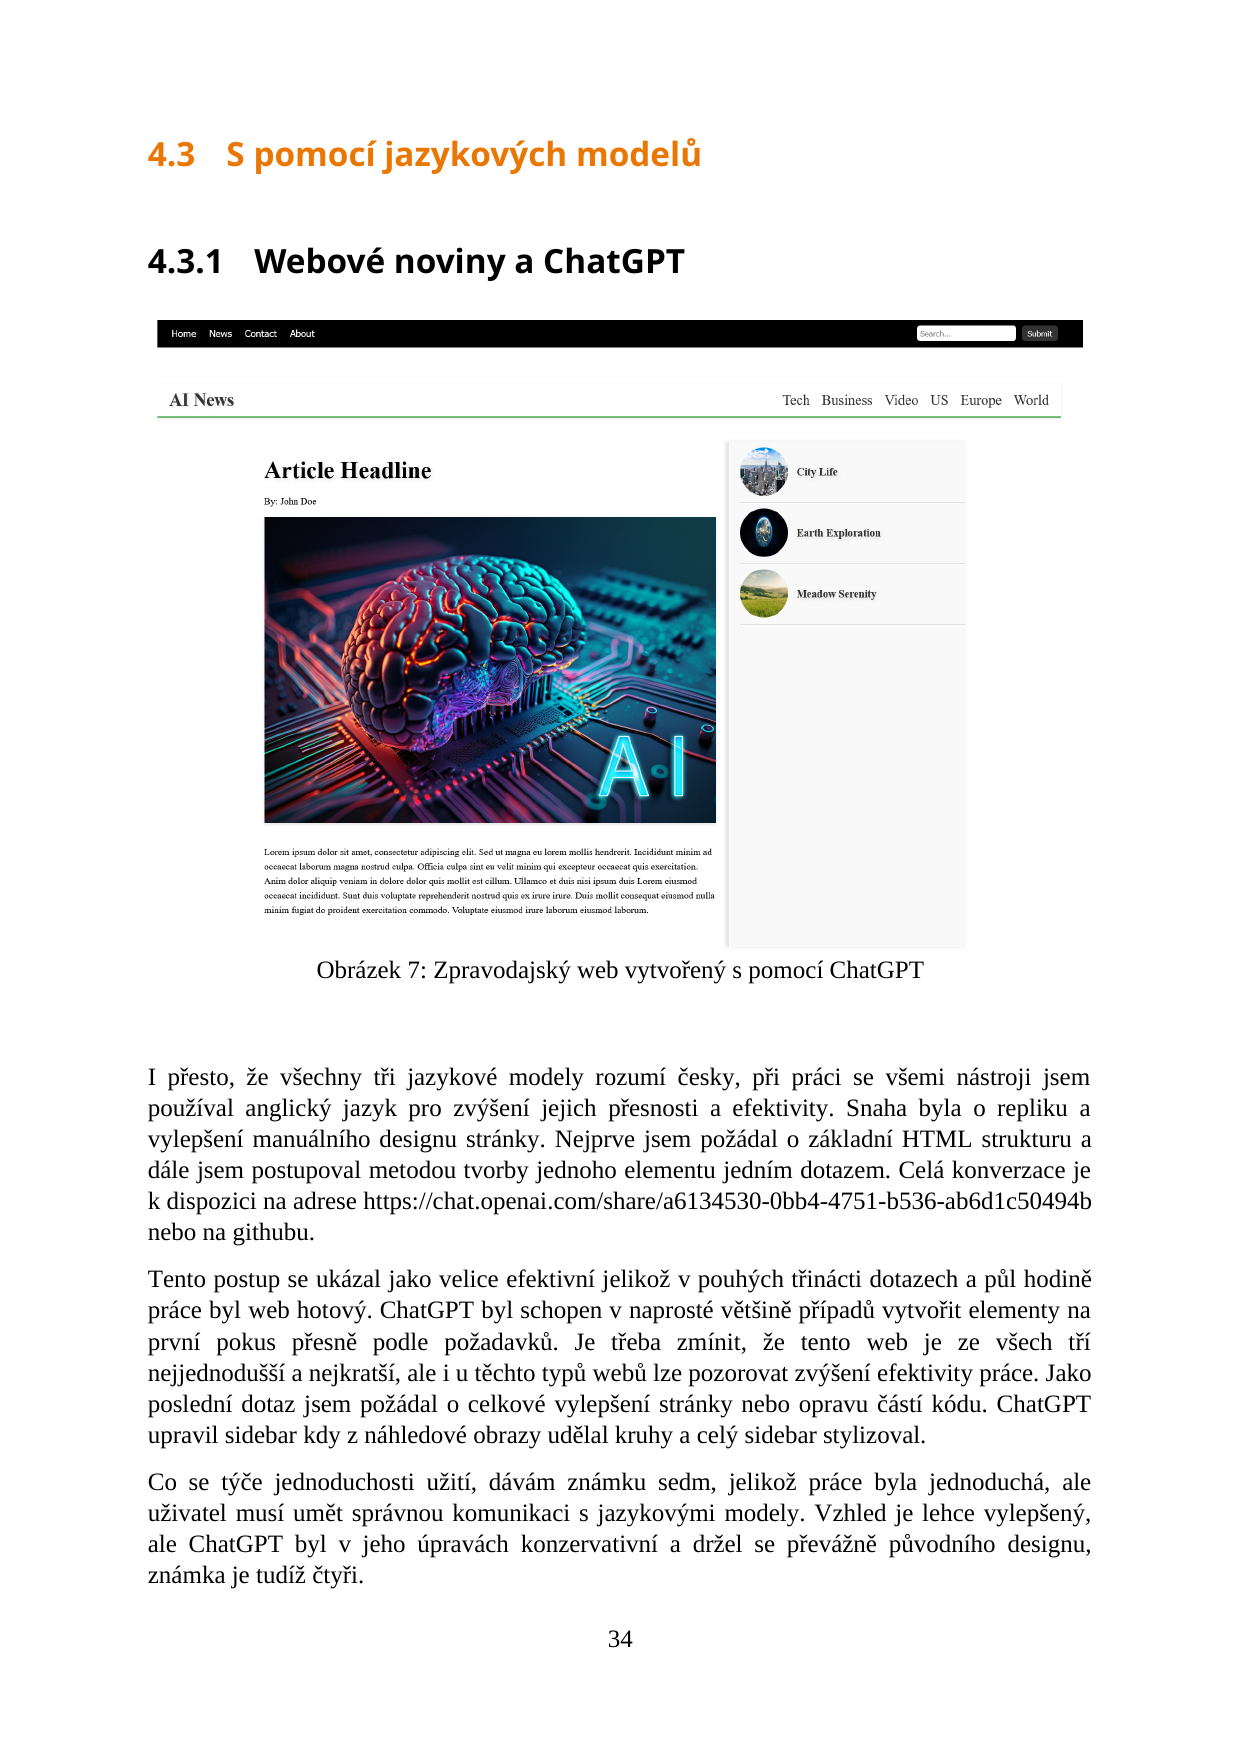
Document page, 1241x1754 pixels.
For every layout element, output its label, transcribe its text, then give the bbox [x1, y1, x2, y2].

subtitle S pomocí jazykových modelů [148, 130, 1092, 176]
text Co se týče jednoduchosti užití, dávám známku sedm, jelikož práce byla jednoduchá, ale uživatel musí umět správnou komunikaci s jazykovými modely. Vzhled je lehce vylepšený, ale ChatGPT byl v jeho úpravách konzervativní a držel se převážně původního designu, známka je tudíž čtyři. [148, 1467, 1092, 1589]
text Obrázek 7: Zpravodajský web vytvořený s pomocí ChatGPT [131, 320, 1109, 984]
text I přesto, že všechny tři jazykové modely rozumí česky, při práci se všemi nástroji jsem používal anglický jazyk pro zvýšení jejich přesnosti a efektivity. Snaha byla o repliku a vylepšení manuálního designu stránky. Nejprve jsem požádal o základní HTML strukturu a dále jsem postupoval metodou tvorby jednoho elementu jedním dotazem. Celá konverzace je k dispozici na adrese https://chat.openai.com/share/a6134530-0bb4-4751-b536-ab6d1c50494b nebo na githubu. [131, 984, 1109, 1246]
picture [157, 320, 1083, 956]
text Tento postup se ukázal jako velice efektivní jelikož v pouhých třinácti dotazech a půl hodině práce byl web hotový. ChatGPT byl schopen v naprosté většině případů vytvořit elementy na první pokus přesně podle požadavků. Je třeba zmínit, že tento web je ze všech tří nejjednodušší a nejkratší, ale i u těchto typů webů lze pozorovat zvýšení efektivity práce. Jako poslední dotaz jsem požádal o celkové vylepšení stránky nebo opravu částí kódu. ChatGPT upravil sidebar kdy z náhledové obrazy udělal kruhy a celý sidebar stylizoval. [148, 1264, 1092, 1448]
subtitle Webové noviny a ChatGPT [148, 238, 1092, 283]
